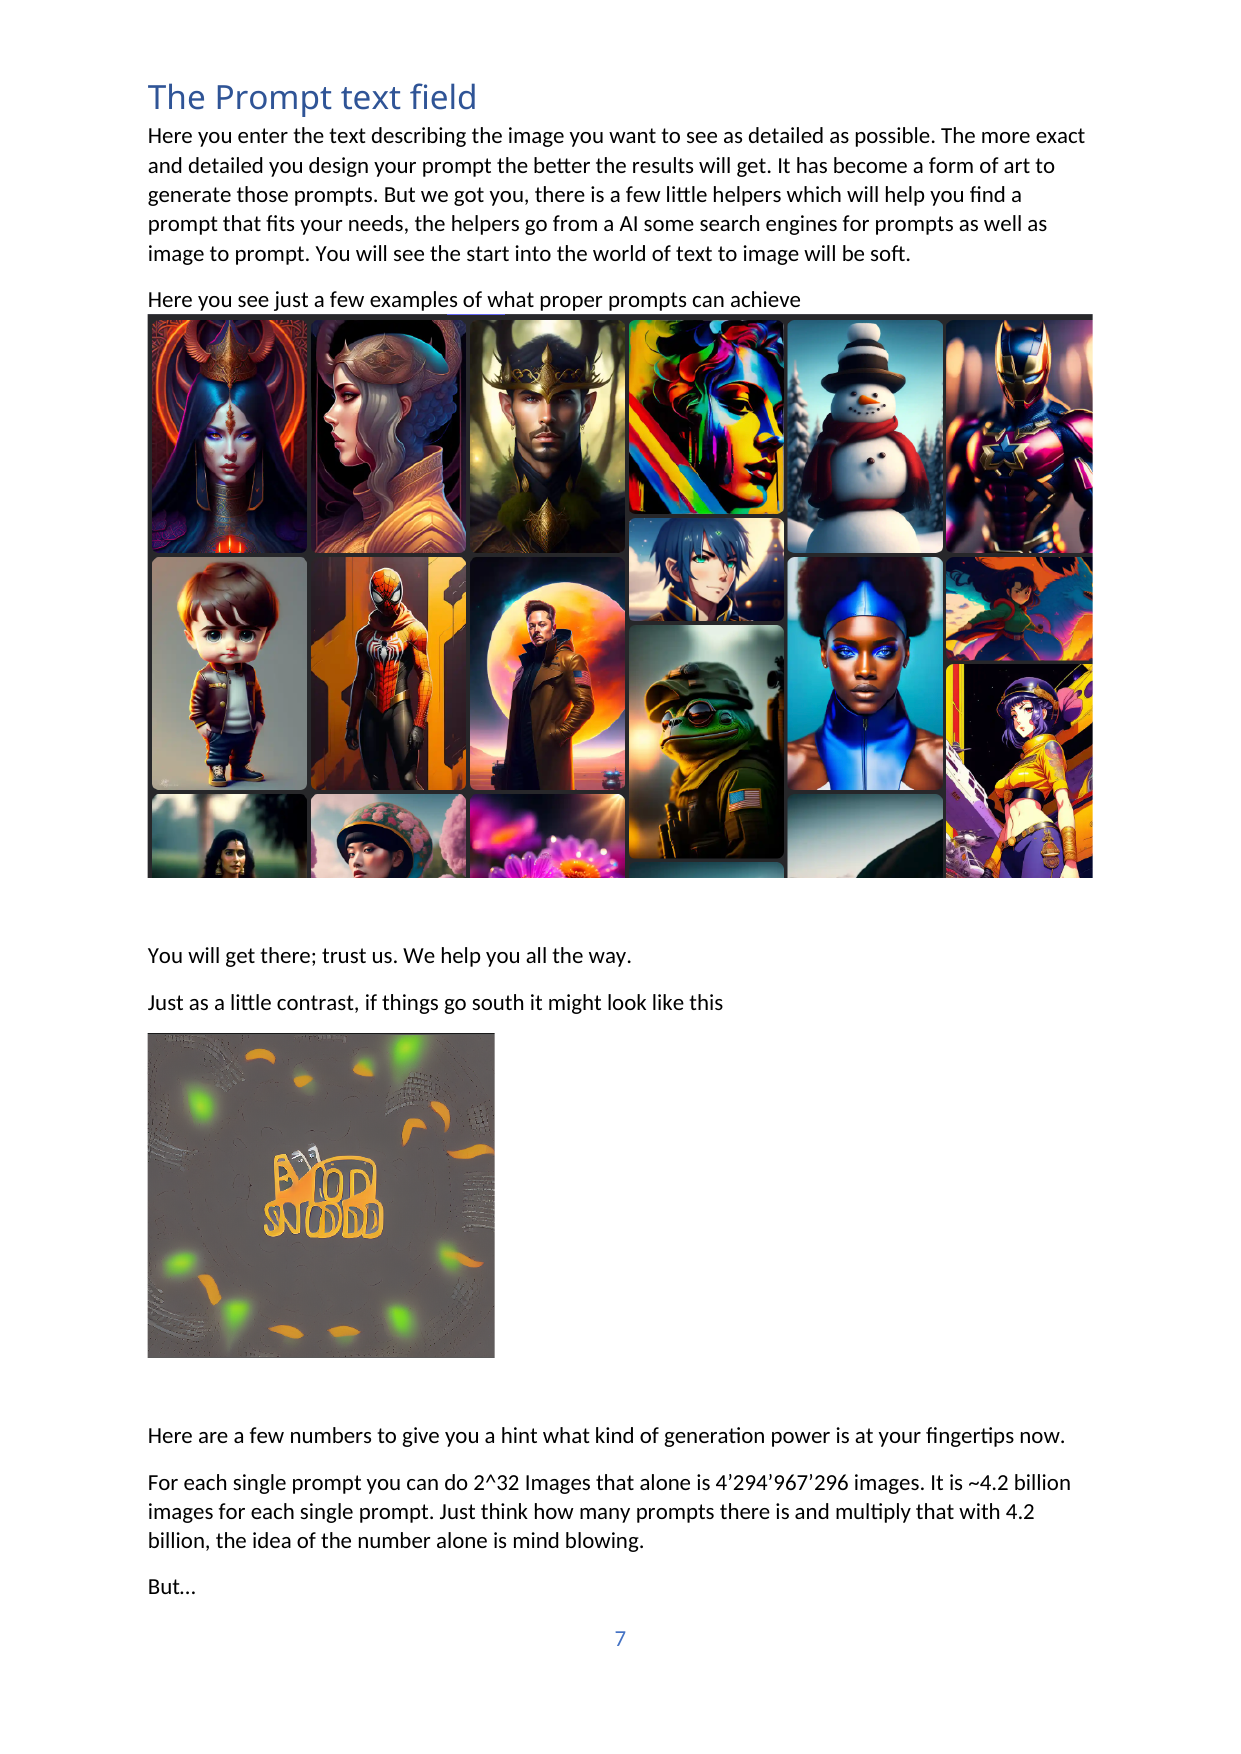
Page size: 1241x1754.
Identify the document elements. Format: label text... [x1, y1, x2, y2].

subtitle The Prompt text field [148, 74, 1093, 119]
text Here are a few numbers to give you a hint what kind of generation power is at your fingertips now. [148, 1422, 1093, 1449]
text Here you enter the text describing the image you want to see as detailed as possible. The more exact and detailed you design your prompt the better the results will get. It has become a form of art to generate those prompts. But we got you, there is a few little helpers which will help you find a prompt that fits your needs, the helpers go from a AI some search engines for prompts as well as image to prompt. You will see the start into the world of text to image will be soft. [148, 121, 1093, 267]
text For each single prompt you can do 2^32 Images that alone is 4’294’967’296 images. It is ~4.2 billion images for each single prompt. Just think how many prompts there is and multiply that with 4.2 billion, the idea of the number alone is mind blowing. [148, 1468, 1093, 1554]
text You will get there; trust us. We help you all the way. [148, 942, 1093, 969]
text Here you see just a few examples of what proper prompts can achieve [148, 285, 1093, 314]
text But… [148, 1572, 1093, 1600]
text Just as a little contrast, if things go south it might look like this [148, 988, 1093, 1016]
